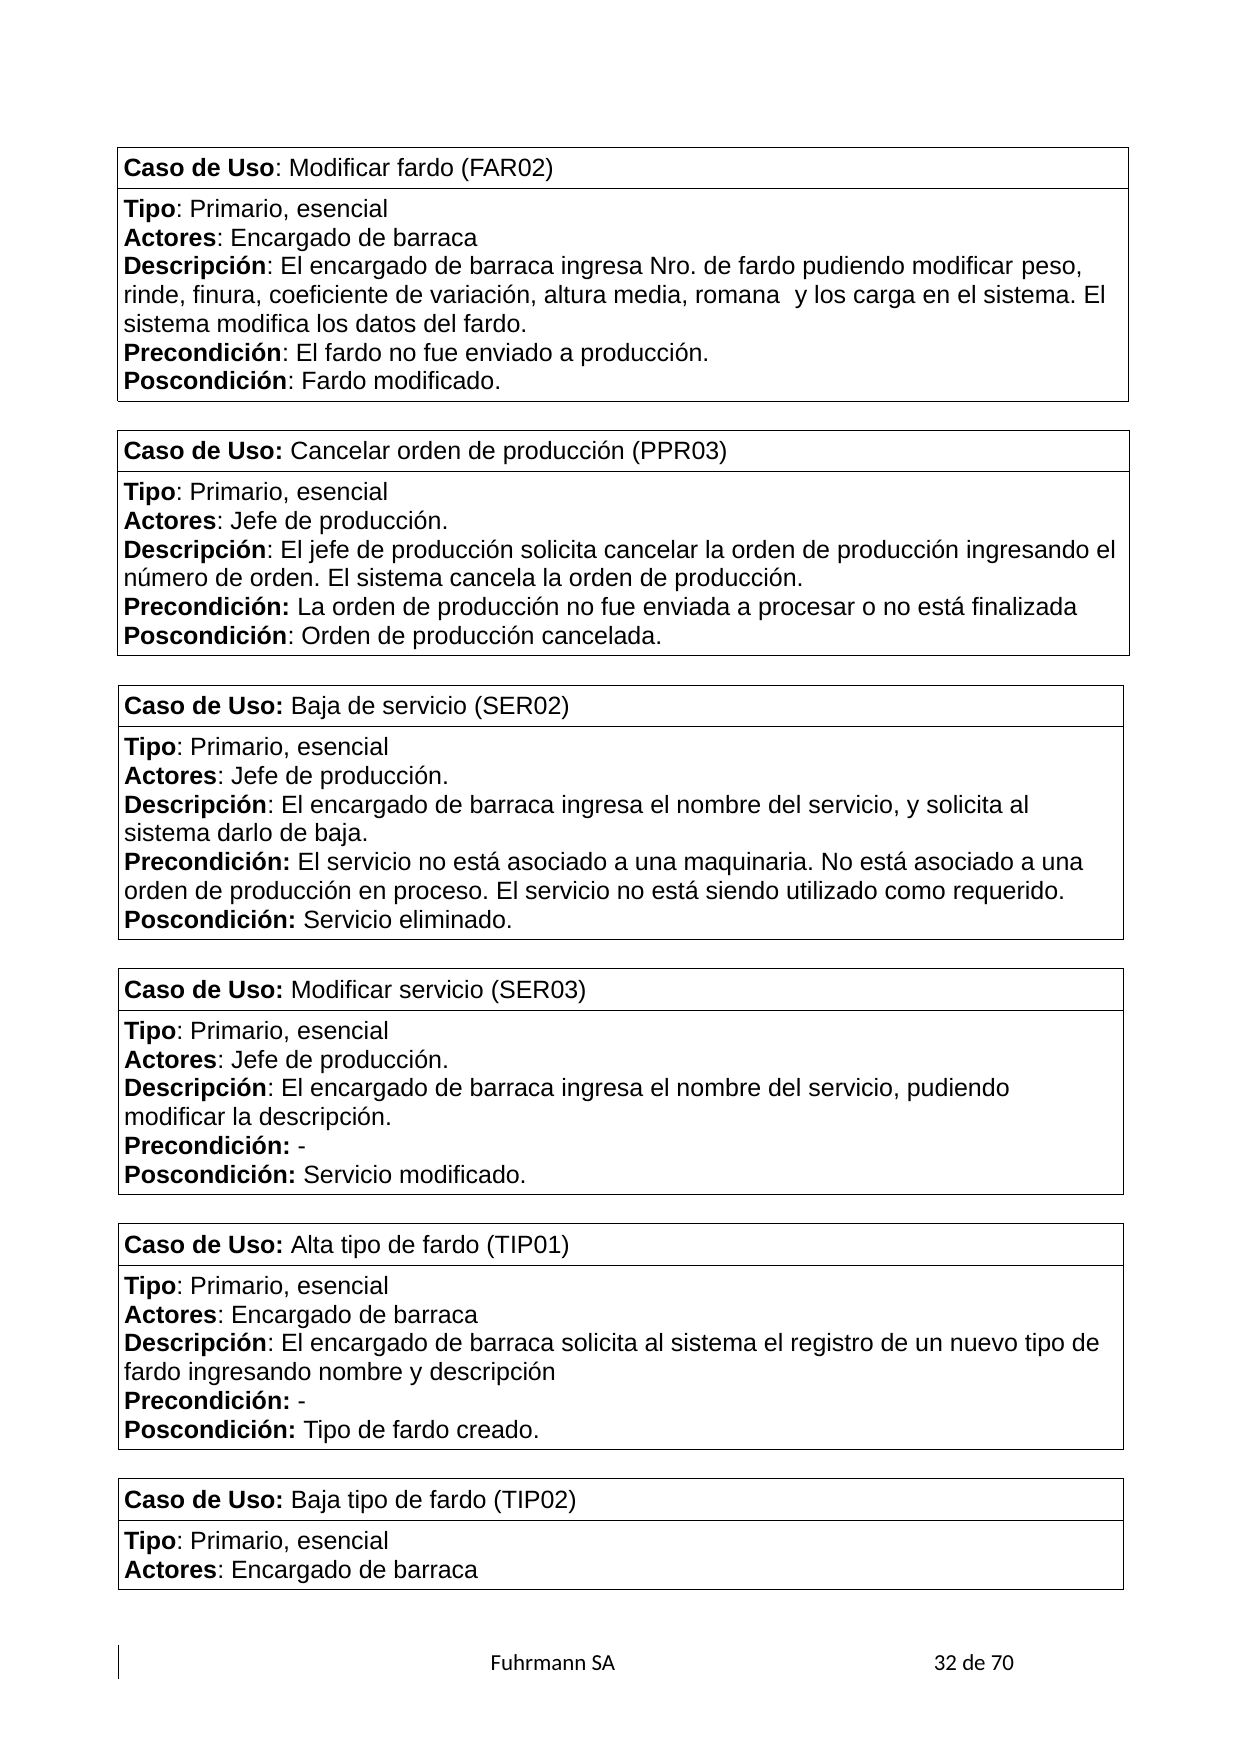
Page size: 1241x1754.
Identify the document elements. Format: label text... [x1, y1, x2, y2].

table_header Caso de Uso: Alta tipo de fardo (TIP01) [119, 1224, 1123, 1264]
table_cell Tipo: Primario, esencial Actores: Encargado de barraca [119, 1521, 1123, 1589]
table_cell Tipo: Primario, esencial Actores: Encargado de barraca Descripción: El encargado de barraca ingresa Nro. de fardo pudiendo modificar peso, rinde, finura, coeficiente de variación, altura media, romana y los carga en el sistema. El sistema modifica los datos del fardo. Precondición: El fardo no fue enviado a producción. Poscondición: Fardo modificado. [118, 189, 1128, 401]
table_header Caso de Uso: Modificar fardo (FAR02) [118, 148, 1128, 188]
table_cell Tipo: Primario, esencial Actores: Jefe de producción. Descripción: El jefe de producción solicita cancelar la orden de producción ingresando el número de orden. El sistema cancela la orden de producción. Precondición: La orden de producción no fue enviada a procesar o no está finalizada Poscondición: Orden de producción cancelada. [118, 472, 1129, 655]
table_header Caso de Uso: Cancelar orden de producción (PPR03) [118, 431, 1129, 471]
table_header Caso de Uso: Baja de servicio (SER02) [119, 686, 1123, 726]
table_cell Tipo: Primario, esencial Actores: Jefe de producción. Descripción: El encargado de barraca ingresa el nombre del servicio, pudiendo modificar la descripción. Precondición: - Poscondición: Servicio modificado. [119, 1011, 1123, 1194]
table_header Caso de Uso: Baja tipo de fardo (TIP02) [119, 1479, 1123, 1519]
table_header Caso de Uso: Modificar servicio (SER03) [119, 969, 1123, 1009]
table_cell Tipo: Primario, esencial Actores: Jefe de producción. Descripción: El encargado de barraca ingresa el nombre del servicio, y solicita al sistema darlo de baja. Precondición: El servicio no está asociado a una maquinaria. No está asociado a una orden de producción en proceso. El servicio no está siendo utilizado como requerido. Poscondición: Servicio eliminado. [119, 727, 1123, 939]
table_cell Tipo: Primario, esencial Actores: Encargado de barraca Descripción: El encargado de barraca solicita al sistema el registro de un nuevo tipo de fardo ingresando nombre y descripción Precondición: - Poscondición: Tipo de fardo creado. [119, 1266, 1123, 1449]
